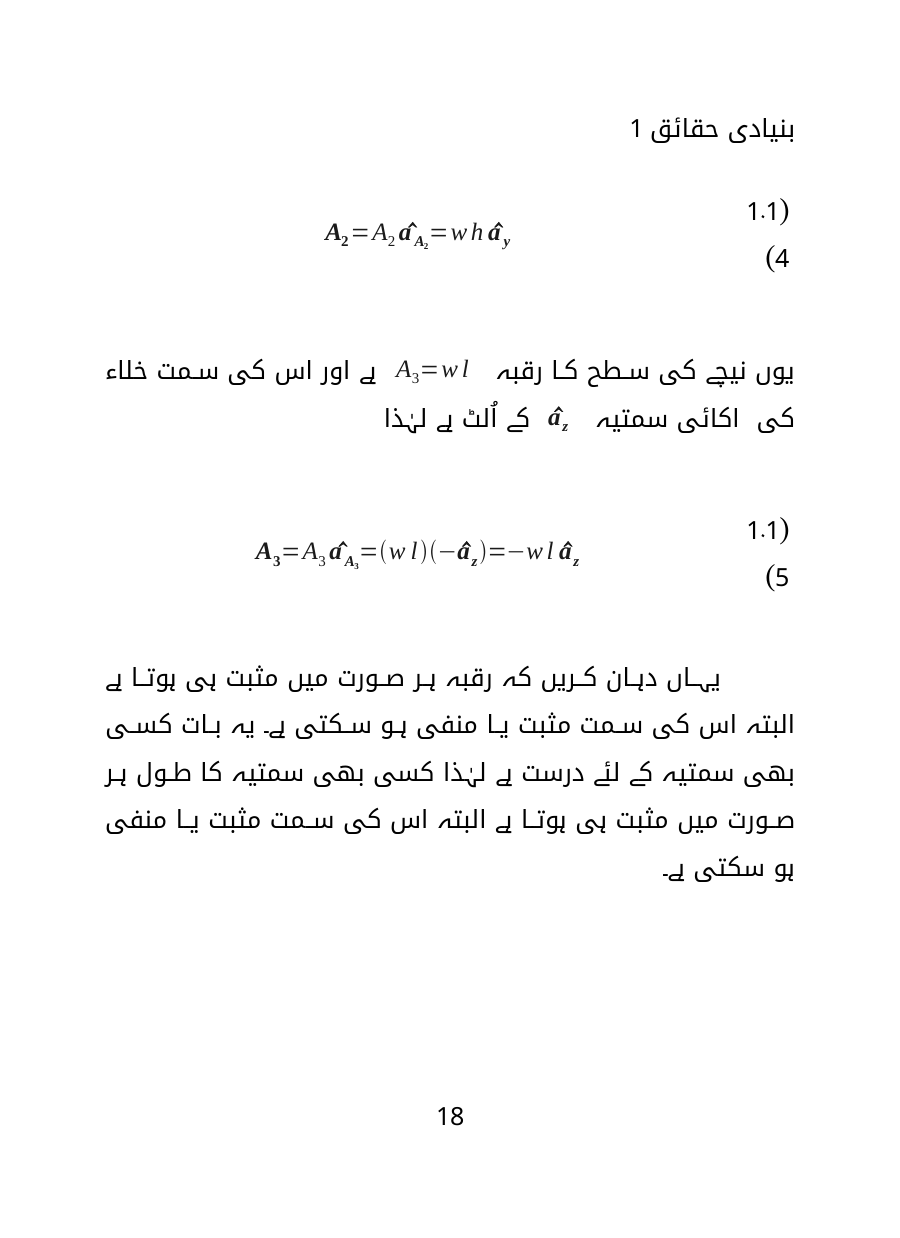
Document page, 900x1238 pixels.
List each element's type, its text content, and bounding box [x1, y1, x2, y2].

table_header (1.15) [718, 502, 795, 620]
table_header [105, 183, 718, 301]
table_header [105, 502, 718, 620]
table_header (1.14) [718, 183, 795, 301]
text یہاں دہان کریں کہ رقبہ ہر صورت میں مثبت ہی ہوتا ہے البتہ اس کی سمت مثبت یا منفی ہو سکتی ہے۔ یہ بات کسی بھی سمتیہ کے لئے درست ہے لہٰذا کسی بھی سمتیہ کا طول ہر صورت میں مثبت ہی ہوتا ہے البتہ اس کی سمت مثبت یا منفی ہو سکتی ہے۔ [105, 654, 795, 891]
text یوں نیچے کی سطح کا رقبہ ہے اور اس کی سمت خلاء کی اکائی سمتیہ کے اُلٹ ہے لہٰذا [105, 348, 795, 442]
